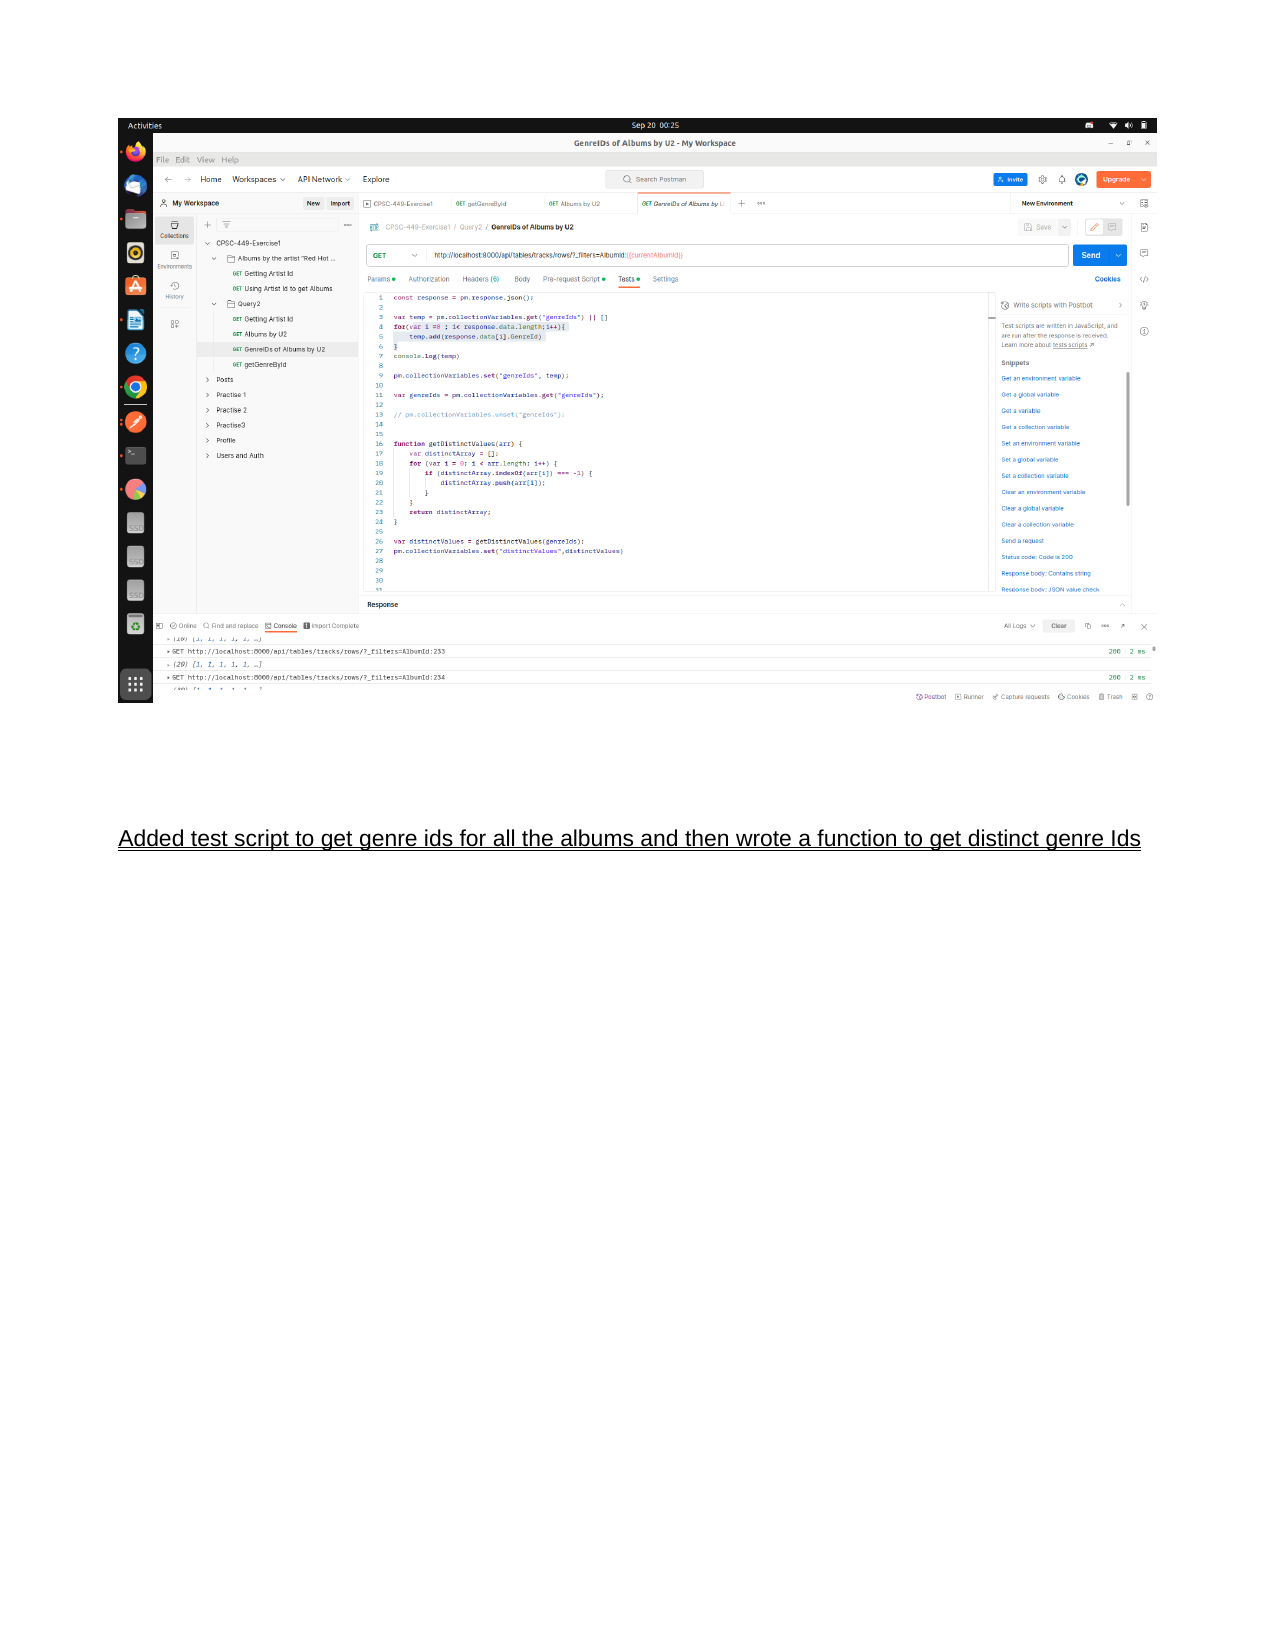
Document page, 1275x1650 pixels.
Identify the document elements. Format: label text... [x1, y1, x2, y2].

text Added test script to get genre ids for all the albums and then wrote a function to get distinct genre Ids [118, 825, 1157, 851]
picture [118, 118, 1157, 703]
text [118, 703, 1157, 825]
